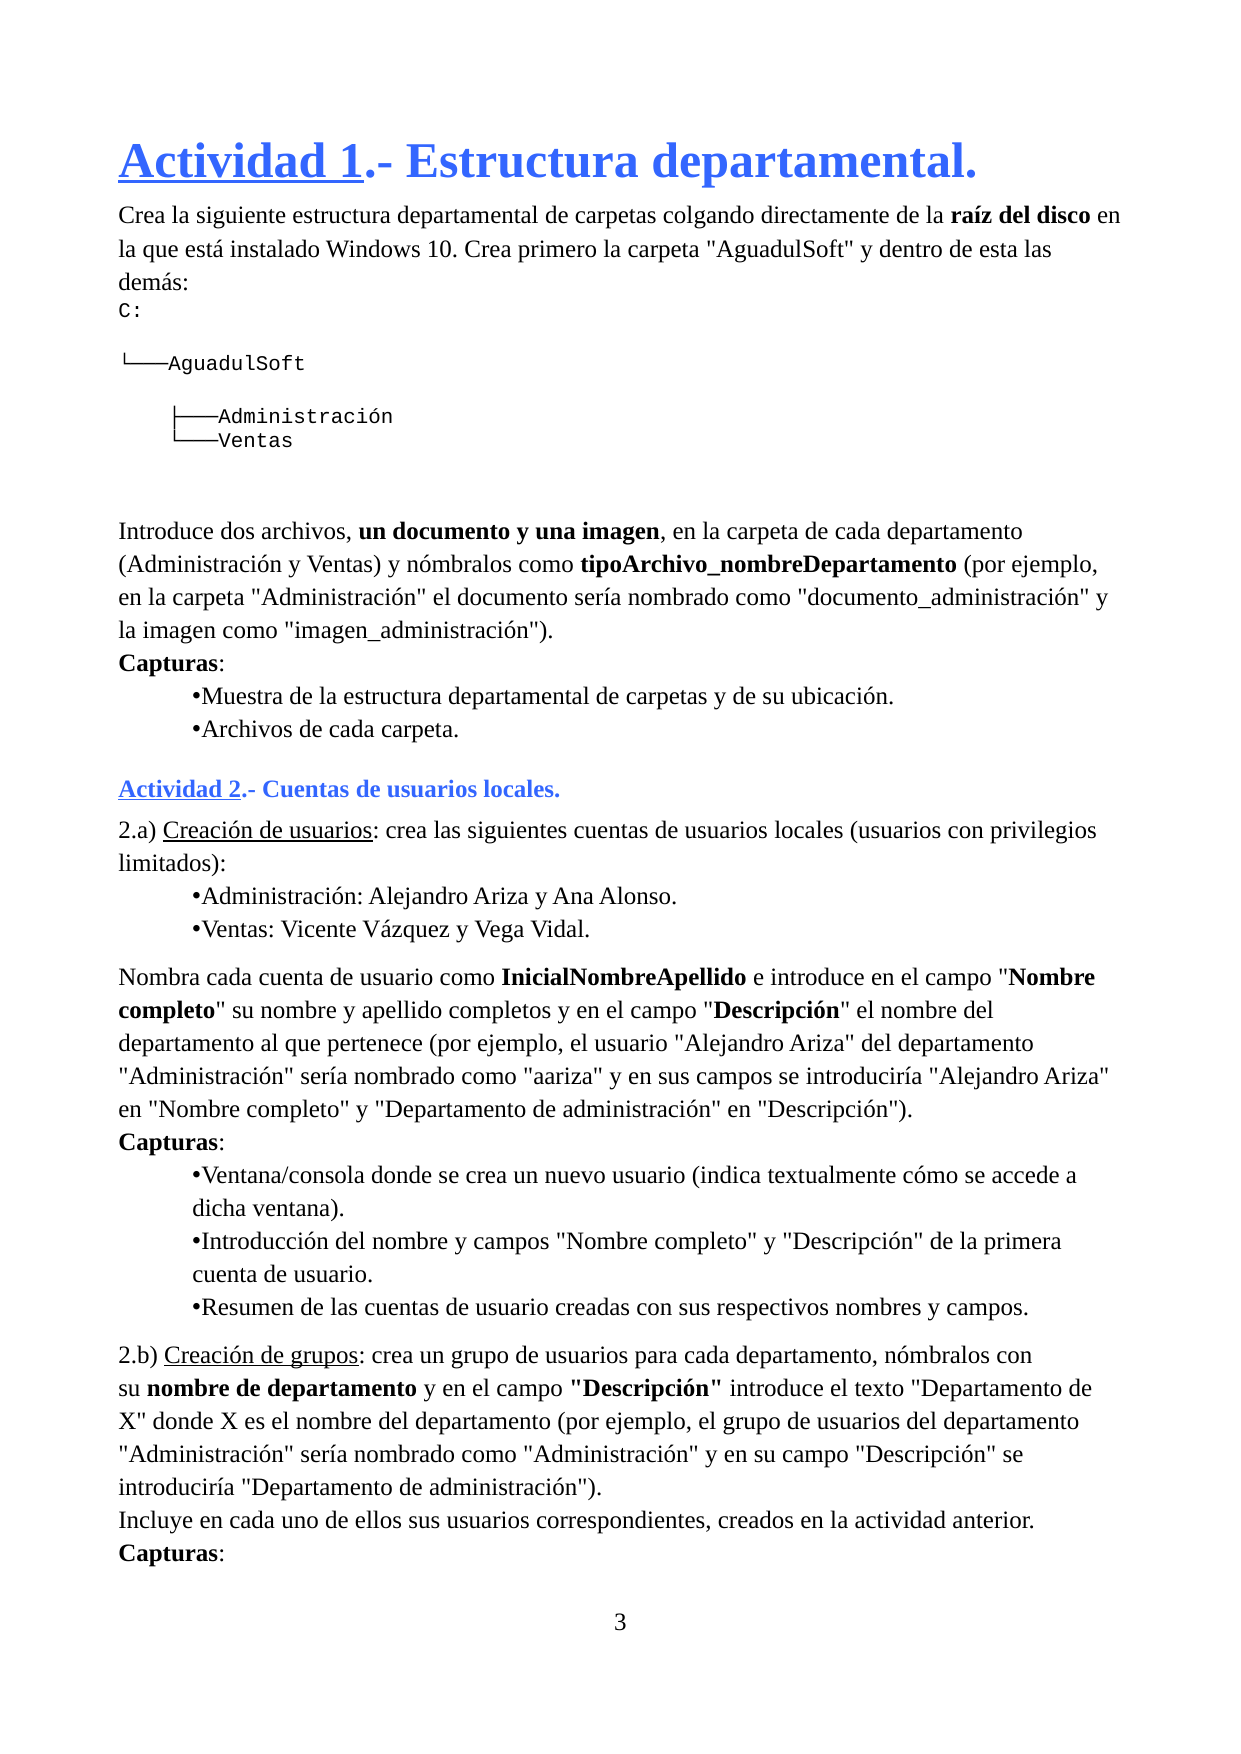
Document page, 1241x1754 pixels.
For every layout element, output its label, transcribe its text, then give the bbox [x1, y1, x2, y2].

list Ventana/consola donde se crea un nuevo usuario (indica textualmente cómo se accede a dicha ventana). [118, 1160, 1122, 1222]
list Ventas: Vicente Vázquez y Vega Vidal. [118, 914, 1122, 943]
list Introducción del nombre y campos "Nombre completo" y "Descripción" de la primera cuenta de usuario. [118, 1226, 1122, 1288]
text Capturas: [118, 1538, 1122, 1567]
list Muestra de la estructura departamental de carpetas y de su ubicación. [118, 681, 1122, 709]
text Capturas: [118, 648, 1122, 677]
list Administración: Alejandro Ariza y Ana Alonso. [118, 881, 1122, 910]
text ├───Administración [175, 406, 1122, 429]
text Crea la siguiente estructura departamental de carpetas colgando directamente de la raíz del disco en la que está instalado Windows 10. Crea primero la carpeta "AguadulSoft" y dentro de esta las demás: [118, 201, 1122, 295]
subtitle Actividad 1.- Estructura departamental. [118, 131, 1122, 188]
list Resumen de las cuentas de usuario creadas con sus respectivos nombres y campos. [118, 1292, 1122, 1321]
text Incluye en cada uno de ellos sus usuarios correspondientes, creados en la actividad anterior. [118, 1505, 1122, 1533]
text ├───Administración [118, 406, 174, 429]
text Introduce dos archivos, un documento y una imagen, en la carpeta de cada departamento (Administración y Ventas) y nómbralos como tipoArchivo_nombreDepartamento (por ejemplo, en la carpeta "Administración" el documento sería nombrado como "documento_administración" y la imagen como "imagen_administración"). [118, 483, 1122, 643]
text C: [118, 300, 1122, 323]
subtitle Actividad 2.- Cuentas de usuarios locales. [118, 774, 1122, 803]
text └───Ventas [118, 429, 1122, 453]
text Nombra cada cuenta de usuario como InicialNombreApellido e introduce en el campo "Nombre completo" su nombre y apellido completos y en el campo "Descripción" el nombre del departamento al que pertenece (por ejemplo, el usuario "Alejandro Ariza" del departamento "Administración" sería nombrado como "aariza" y en sus campos se introduciría "Alejandro Ariza" en "Nombre completo" y "Departamento de administración" en "Descripción"). [118, 962, 1122, 1123]
text └───AguadulSoft [118, 353, 1122, 376]
list Archivos de cada carpeta. [118, 714, 1122, 743]
text Capturas: [118, 1127, 1122, 1156]
text 2.b) Creación de grupos: crea un grupo de usuarios para cada departamento, nómbralos con su nombre de departamento y en el campo "Descripción" introduce el texto "Departamento de X" donde X es el nombre del departamento (por ejemplo, el grupo de usuarios del departamento "Administración" sería nombrado como "Administración" y en su campo "Descripción" se introduciría "Departamento de administración"). [118, 1340, 1122, 1501]
text 2.a) Creación de usuarios: crea las siguientes cuentas de usuarios locales (usuarios con privilegios limitados): [118, 815, 1122, 877]
